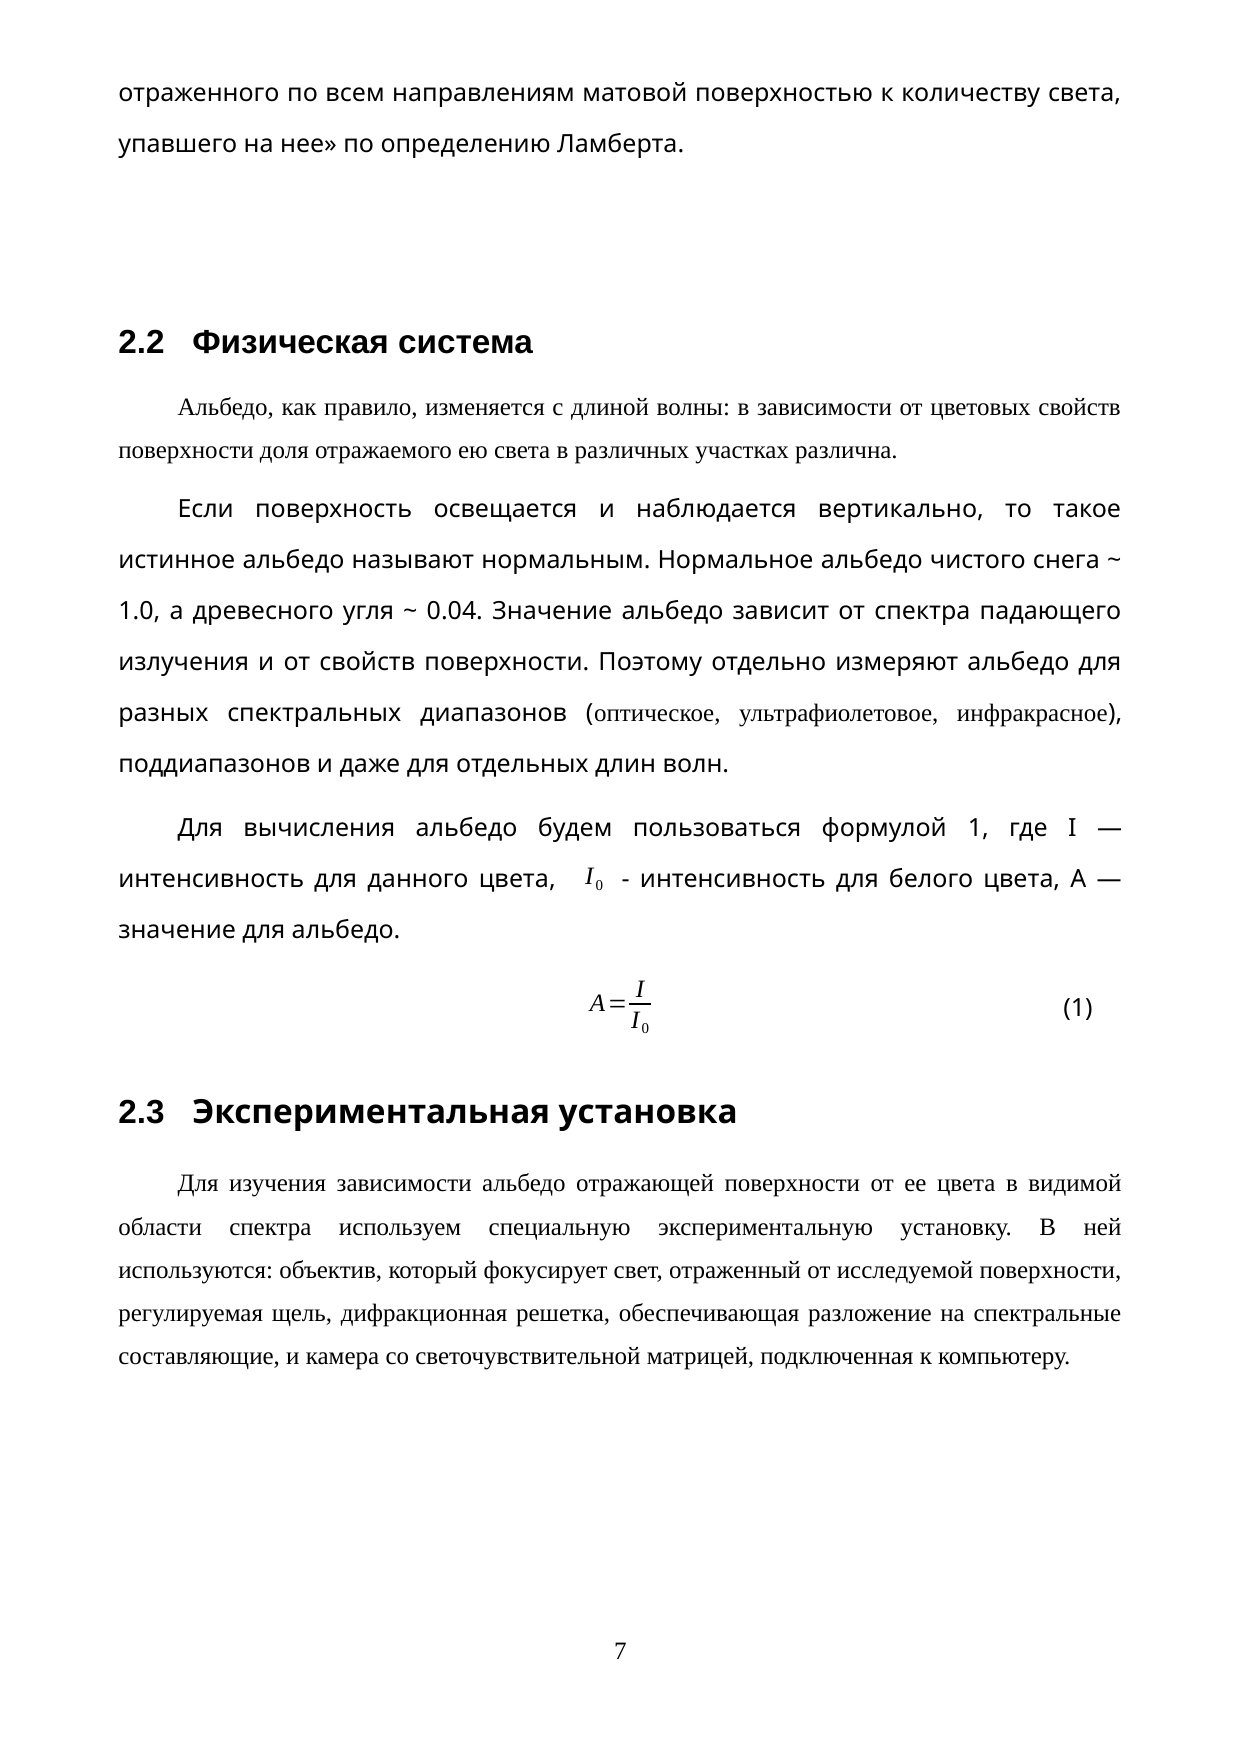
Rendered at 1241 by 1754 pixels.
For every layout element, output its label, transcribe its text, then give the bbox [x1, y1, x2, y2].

text Если поверхность освещается и наблюдается вертикально, то такое истинное альбедо называют нормальным. Нормальное альбедо чистого снега ~ 1.0, а древесного угля ~ 0.04. Значение альбедо зависит от спектра падающего излучения и от свойств поверхности. Поэтому отдельно измеряют альбедо для разных спектральных диапазонов (оптическое, ультрафиолетовое, инфракрасное), поддиапазонов и даже для отдельных длин волн. [118, 491, 1122, 780]
text Альбедо, как правило, изменяется с длиной волны: в зависимости от цветовых свойств поверхности доля отражаемого ею света в различных участках различна. [118, 392, 1122, 464]
text (1) [118, 975, 1122, 1038]
text Для изучения зависимости альбедо отражающей поверхности от ее цвета в видимой области спектра используем специальную экспериментальную установку. В ней используются: объектив, который фокусирует свет, отраженный от исследуемой поверхности, регулируемая щель, дифракционная решетка, обеспечивающая разложение на спектральные составляющие, и камера со светочувствительной матрицей, подключенная к компьютеру. [118, 1168, 1122, 1370]
subtitle Экспериментальная установка [118, 1088, 1122, 1133]
subtitle Физическая система [118, 322, 1122, 360]
text Для вычисления альбедо будем пользоваться формулой 1, где I — интенсивность для данного цвета, - интенсивность для белого цвета, А — значение для альбедо. [118, 809, 1122, 945]
text отраженного по всем направлениям матовой поверхностью к количеству света, упавшего на нее» по определению Ламберта. [118, 75, 1122, 160]
